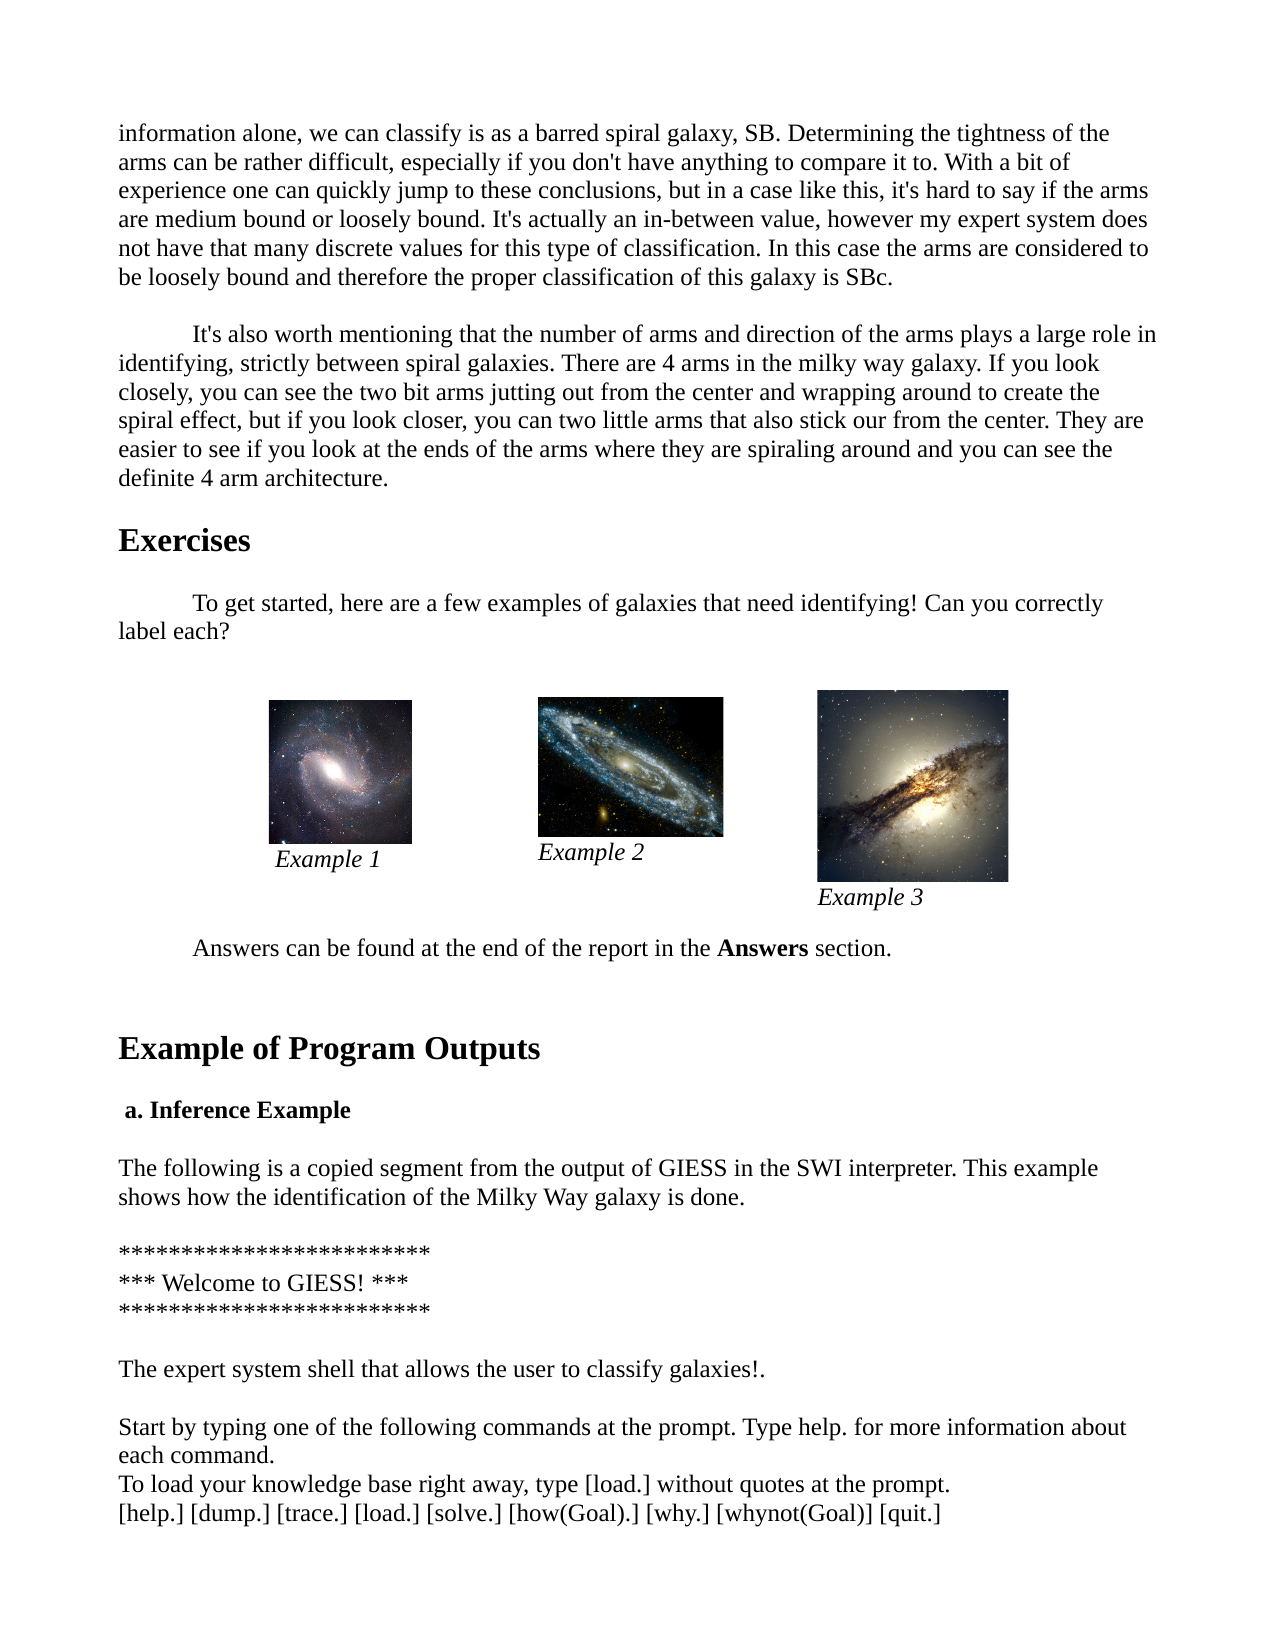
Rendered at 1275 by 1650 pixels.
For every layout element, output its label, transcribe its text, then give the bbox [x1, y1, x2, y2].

picture [538, 697, 724, 837]
text The expert system shell that allows the user to classify galaxies!. [118, 1354, 1157, 1383]
text To load your knowledge base right away, type [load.] without quotes at the prompt. [118, 1469, 1157, 1498]
text Example 1 [269, 844, 412, 872]
text Answers can be found at the end of the report in the Answers section. [118, 933, 1157, 961]
text Example 3 [817, 882, 1008, 910]
text The following is a copied segment from the output of GIESS in the SWI interpreter. This example shows how the identification of the Milky Way galaxy is done. [118, 1153, 1157, 1211]
picture [268, 700, 412, 844]
text *** Welcome to GIESS! *** [118, 1268, 1157, 1297]
text a. Inference Example [118, 1096, 1157, 1124]
text To get started, here are a few examples of galaxies that need identifying! Can you correctly label each? [118, 588, 1157, 645]
text Example 2 [538, 837, 723, 866]
text ************************* [118, 1239, 1157, 1268]
text [help.] [dump.] [trace.] [load.] [solve.] [how(Goal).] [why.] [whynot(Goal)] [quit.] [118, 1498, 1157, 1527]
text Example of Program Outputs [118, 1028, 1157, 1067]
text information alone, we can classify is as a barred spiral galaxy, SB. Determining the tightness of the arms can be rather difficult, especially if you don't have anything to compare it to. With a bit of experience one can quickly jump to these conclusions, but in a case like this, it's hard to say if the arms are medium bound or loosely bound. It's actually an in-between value, however my expert system does not have that many discrete values for this type of classification. In this case the arms are considered to be loosely bound and therefore the proper classification of this galaxy is SBc. [118, 118, 1157, 291]
text ************************* [118, 1297, 1157, 1326]
text Start by typing one of the following commands at the prompt. Type help. for more information about each command. [118, 1412, 1157, 1469]
text Exercises [118, 521, 1157, 559]
picture [817, 690, 1009, 882]
text It's also worth mentioning that the number of arms and direction of the arms plays a large role in identifying, strictly between spiral galaxies. There are 4 arms in the milky way galaxy. If you look closely, you can see the two bit arms jutting out from the center and wrapping around to create the spiral effect, but if you look closer, you can two little arms that also stick our from the center. They are easier to see if you look at the ends of the arms where they are spiraling around and you can see the definite 4 arm architecture. [118, 319, 1157, 492]
